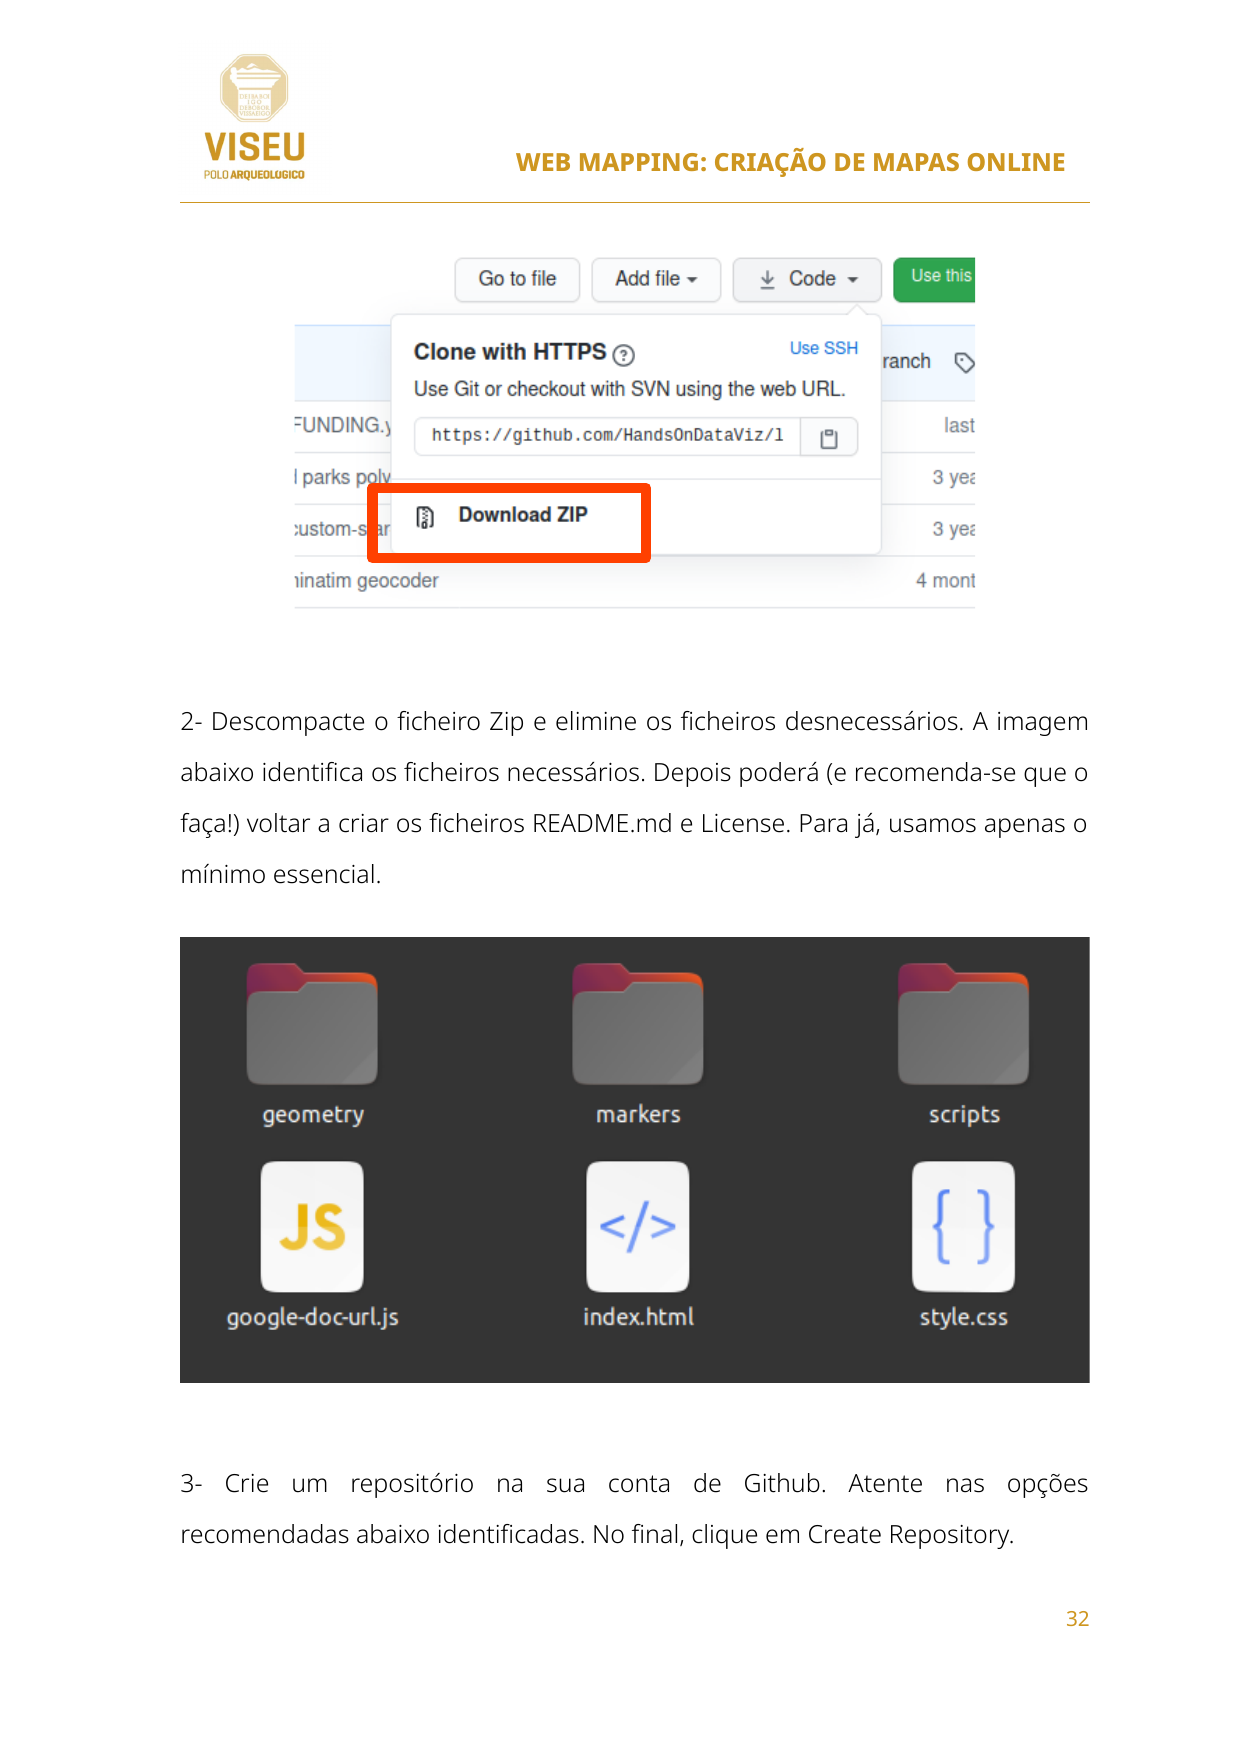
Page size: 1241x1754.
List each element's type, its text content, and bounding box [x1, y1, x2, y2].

picture [180, 937, 1090, 1383]
text 2- Descompacte o ficheiro Zip e elimine os ficheiros desnecessários. A imagem abaixo identifica os ficheiros necessários. Depois poderá (e recomenda-se que o faça!) voltar a criar os ficheiros README.md e License. Para já, usamos apenas o mínimo essencial. [180, 703, 1090, 890]
picture [294, 238, 976, 621]
text 3- Crie um repositório na sua conta de Github. Atente nas opções recomendadas abaixo identificadas. No final, clique em Create Repository. [180, 1465, 1090, 1550]
